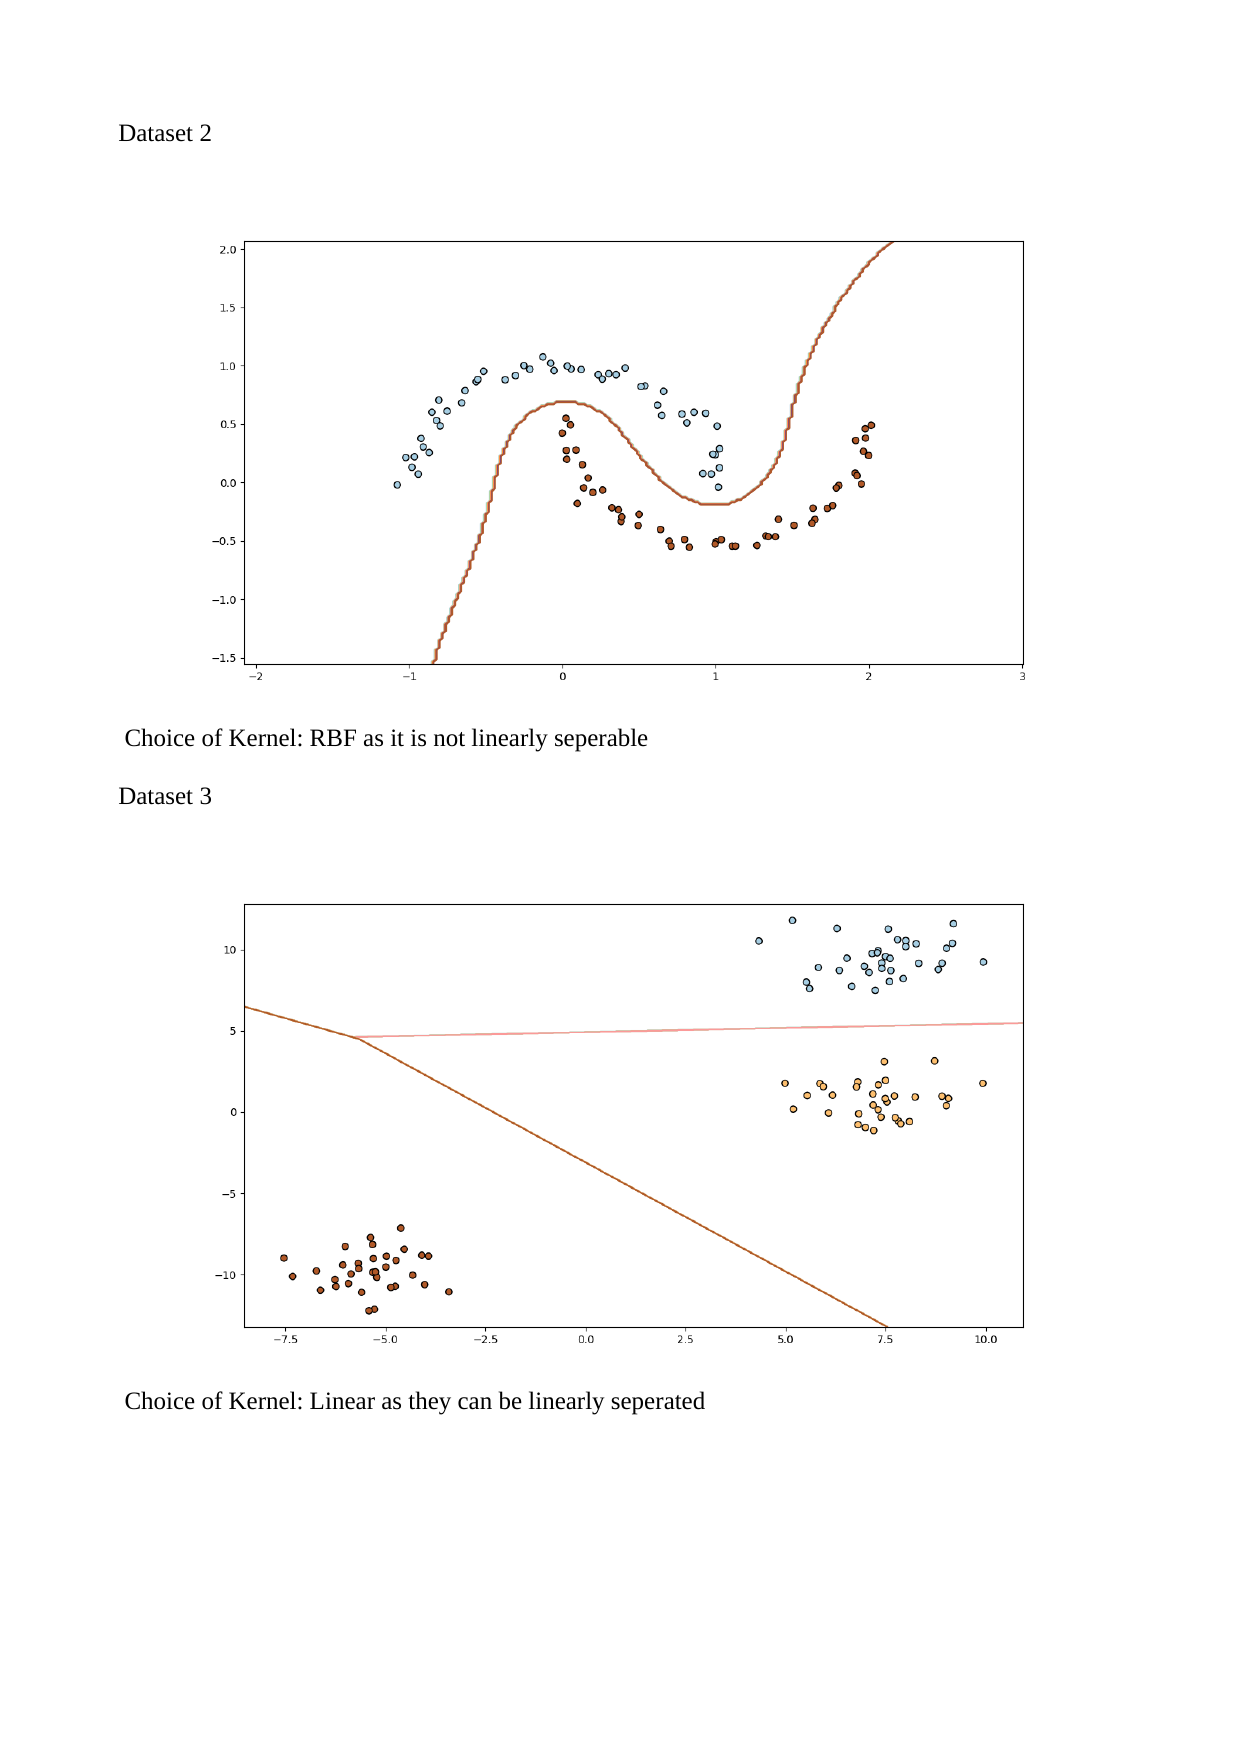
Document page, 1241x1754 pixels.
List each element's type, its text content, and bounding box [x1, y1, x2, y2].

picture [118, 838, 1123, 1387]
text Dataset 2 [118, 118, 1122, 147]
text Choice of Kernel: RBF as it is not linearly seperable [118, 724, 1122, 752]
text Dataset 3 [118, 781, 1122, 810]
picture [118, 175, 1123, 724]
text Choice of Kernel: Linear as they can be linearly seperated [118, 1387, 1122, 1415]
